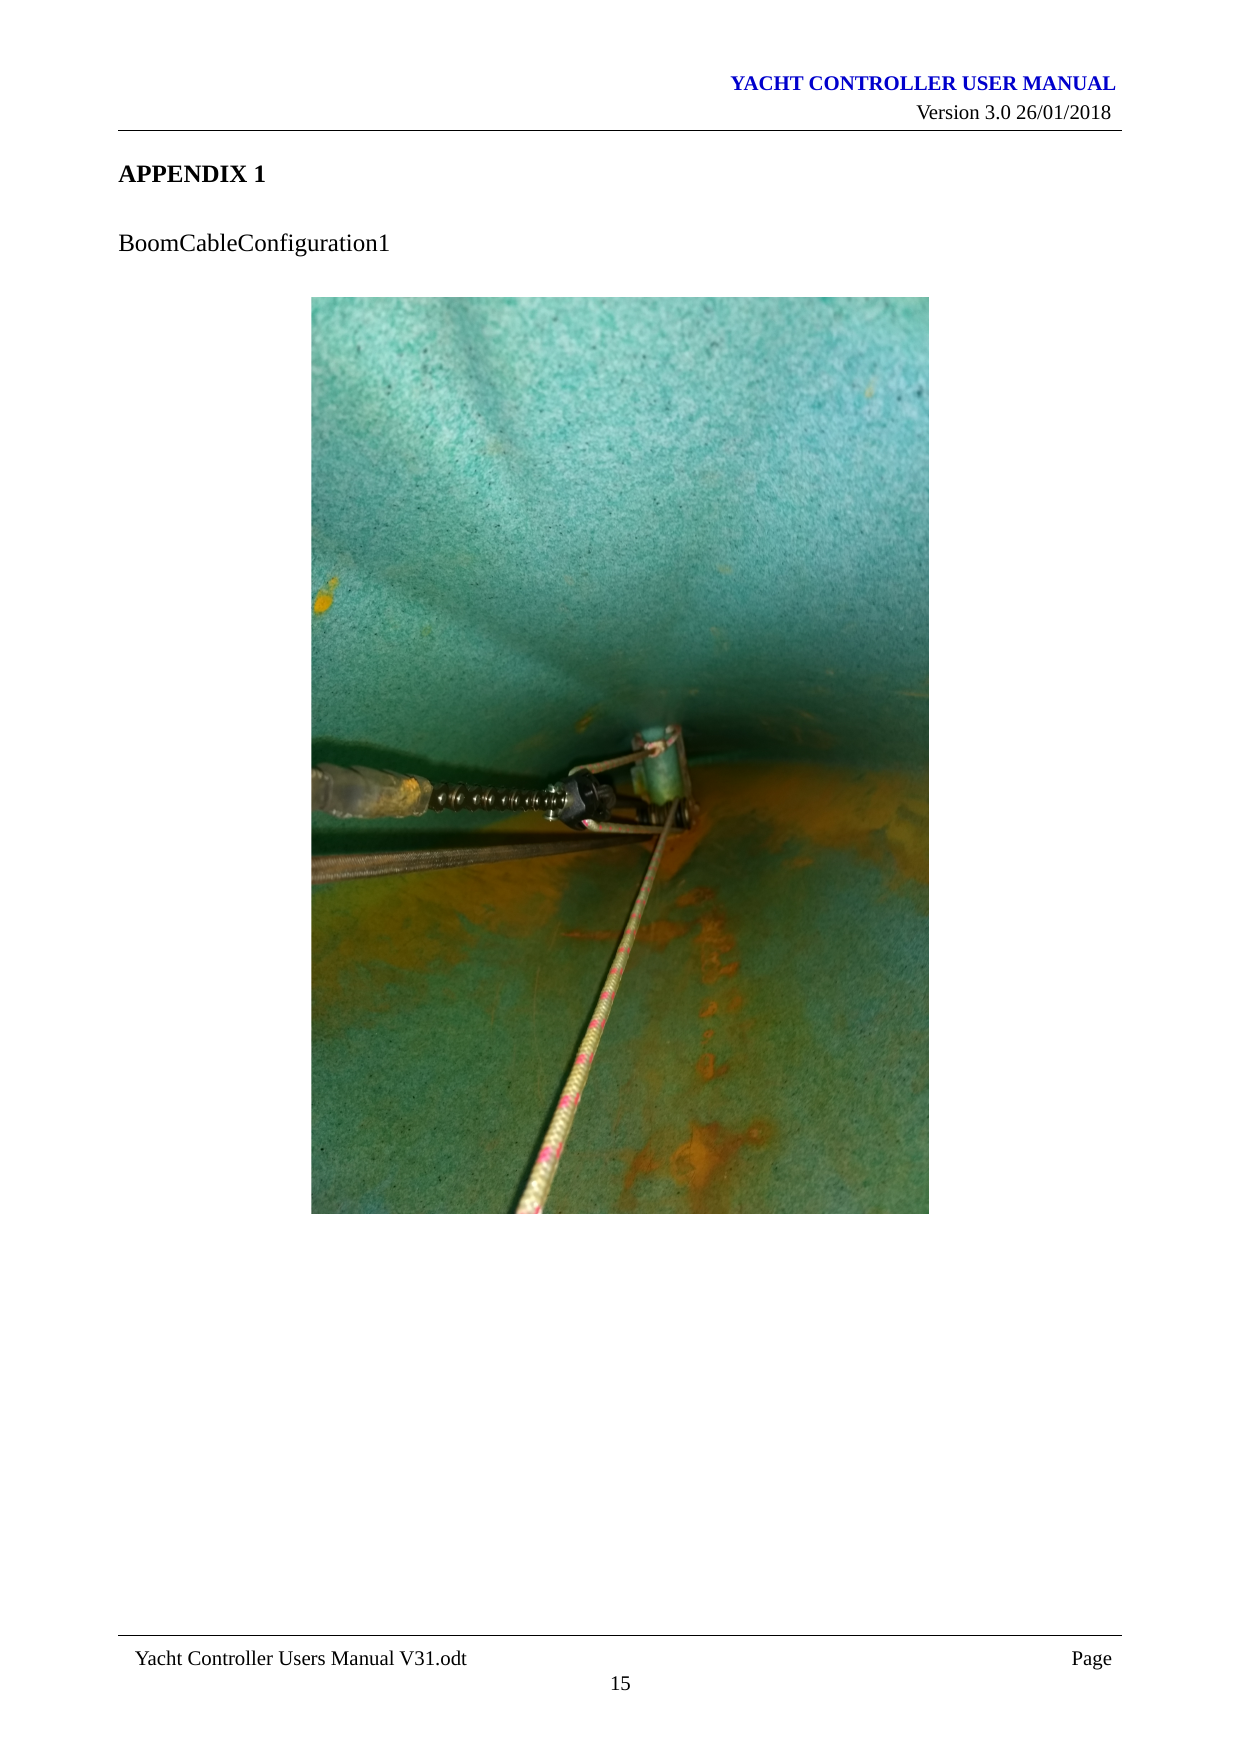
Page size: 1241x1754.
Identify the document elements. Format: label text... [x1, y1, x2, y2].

text BoomCableConfiguration1 [118, 228, 1122, 257]
text APPENDIX 1 [118, 159, 1122, 188]
picture [311, 297, 929, 1214]
